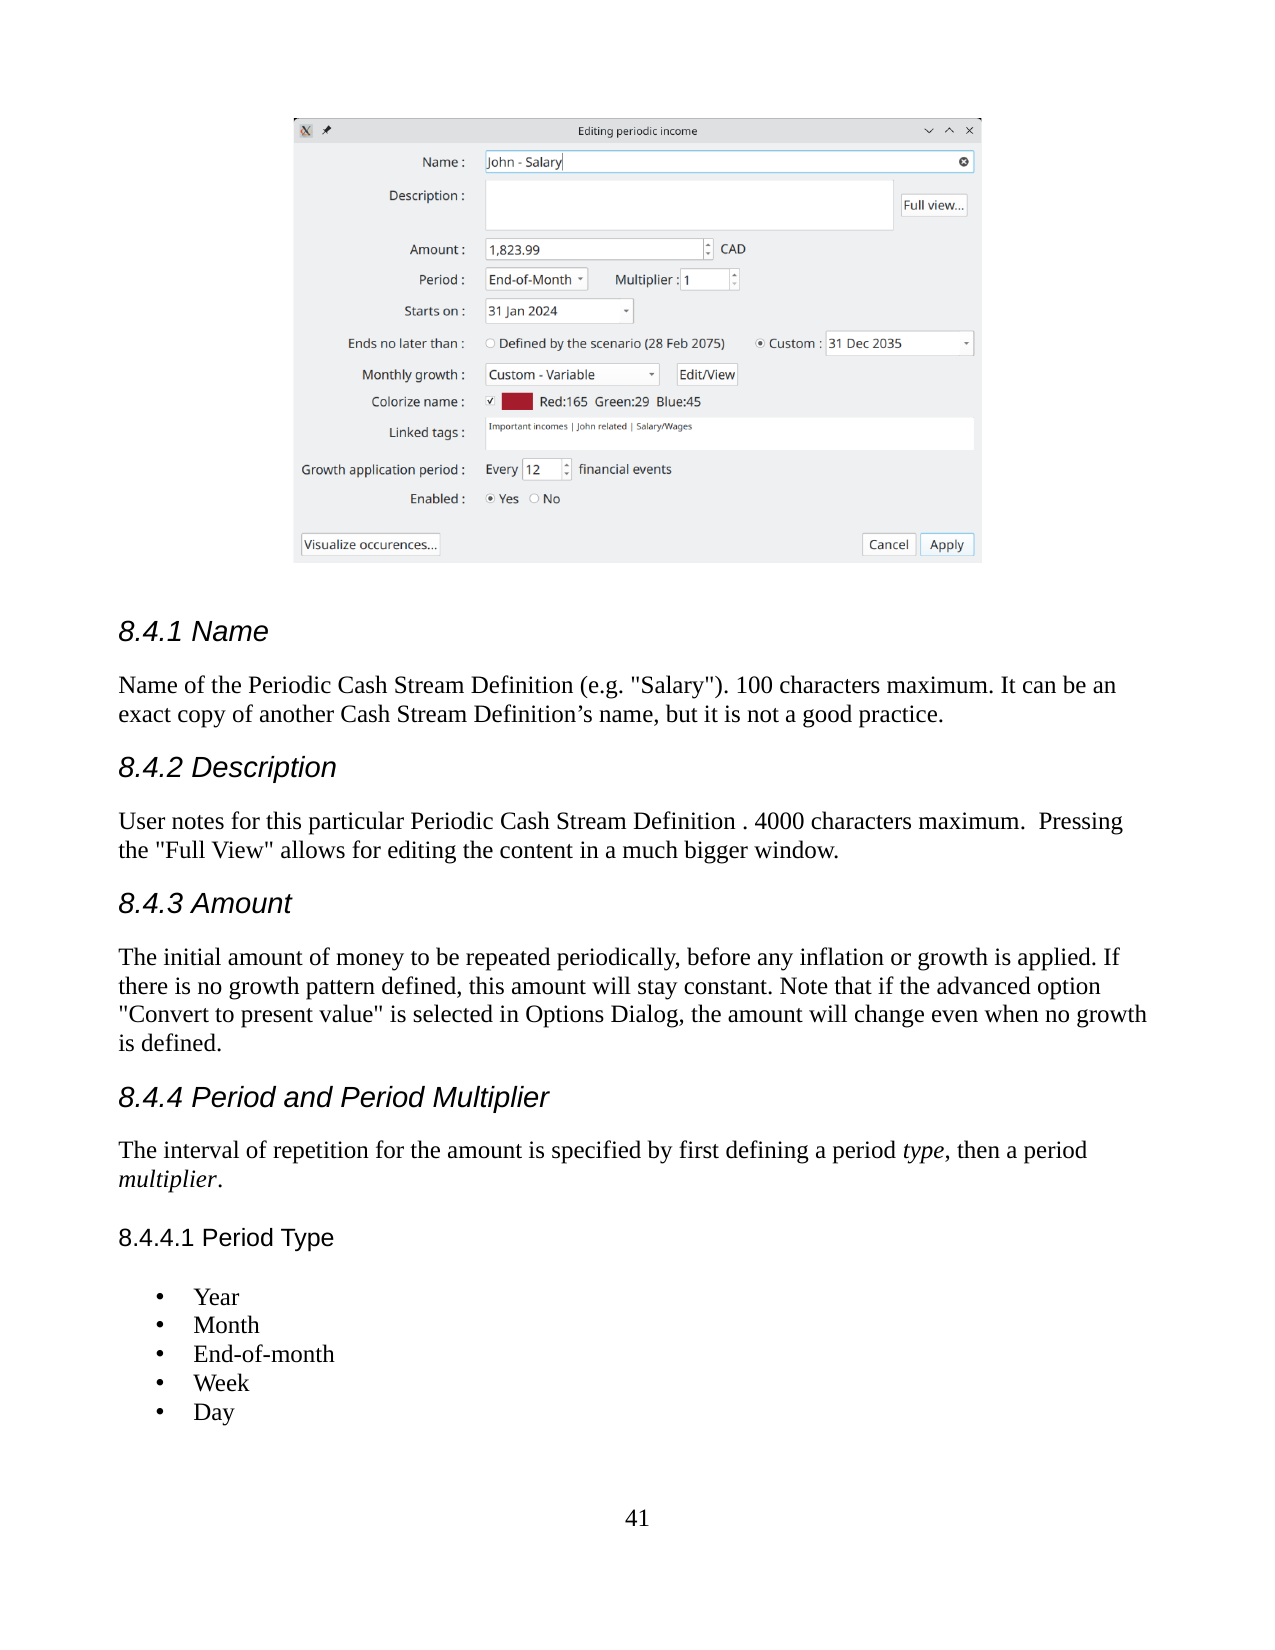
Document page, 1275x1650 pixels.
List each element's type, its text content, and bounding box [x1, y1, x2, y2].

subtitle Description [118, 750, 1157, 783]
list Year [156, 1282, 1157, 1311]
picture [293, 118, 982, 563]
list Week [156, 1368, 1157, 1397]
text User notes for this particular Periodic Cash Stream Definition . 4000 characters maximum. Pressing the "Full View" allows for editing the content in a much bigger window. [118, 806, 1157, 863]
subtitle Amount [118, 886, 1157, 919]
list Day [156, 1397, 1157, 1426]
list End-of-month [156, 1339, 1157, 1368]
list Month [156, 1311, 1157, 1339]
subtitle Name [118, 614, 1157, 647]
text Name of the Periodic Cash Stream Definition (e.g. "Salary"). 100 characters maximum. It can be an exact copy of another Cash Stream Definition’s name, but it is not a good practice. [118, 670, 1157, 727]
text The interval of repetition for the amount is specified by first defining a period type, then a period multiplier. [118, 1136, 1157, 1193]
text The initial amount of money to be repeated periodically, before any inflation or growth is applied. If there is no growth pattern defined, this amount will stay constant. Note that if the advanced option "Convert to present value" is selected in Options Dialog, the amount will change even when no growth is defined. [118, 942, 1157, 1057]
subtitle Period and Period Multiplier [118, 1079, 1157, 1113]
subtitle Period Type [118, 1223, 1157, 1252]
